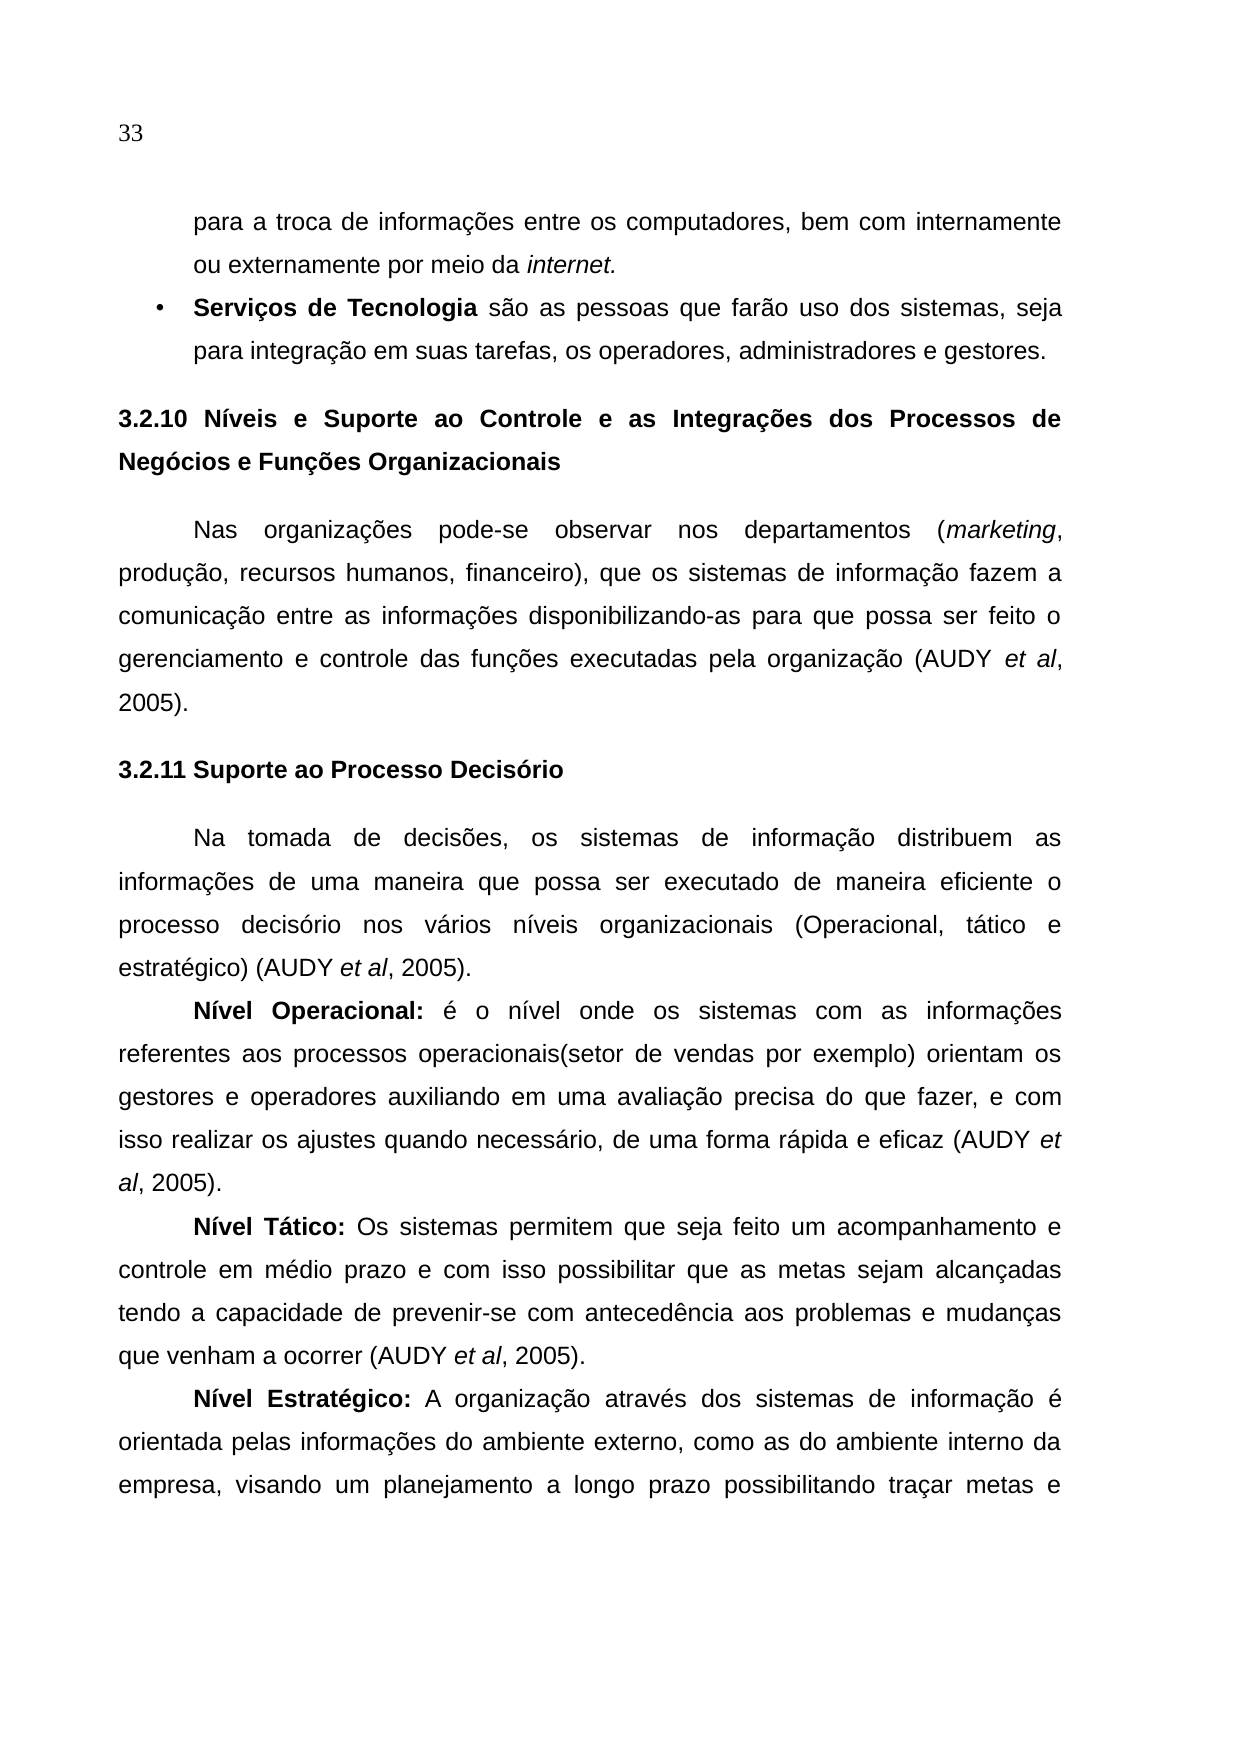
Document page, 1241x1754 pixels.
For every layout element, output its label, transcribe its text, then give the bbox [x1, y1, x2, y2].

subtitle 3.2.10 Níveis e Suporte ao Controle e as Integrações dos Processos de Negócios e Funções Organizacionais [118, 404, 1063, 476]
text Nível Tático: Os sistemas permitem que seja feito um acompanhamento e controle em médio prazo e com isso possibilitar que as metas sejam alcançadas tendo a capacidade de prevenir-se com antecedência aos problemas e mudanças que venham a ocorrer (AUDY et al, 2005). [118, 1212, 1063, 1370]
list para a troca de informações entre os computadores, bem com internamente ou externamente por meio da internet. [156, 207, 1063, 278]
text Nível Estratégico: A organização através dos sistemas de informação é orientada pelas informações do ambiente externo, como as do ambiente interno da empresa, visando um planejamento a longo prazo possibilitando traçar metas e [118, 1384, 1063, 1499]
text Nível Operacional: é o nível onde os sistemas com as informações referentes aos processos operacionais(setor de vendas por exemplo) orientam os gestores e operadores auxiliando em uma avaliação precisa do que fazer, e com isso realizar os ajustes quando necessário, de uma forma rápida e eficaz (AUDY et al, 2005). [118, 996, 1063, 1197]
list Serviços de Tecnologia são as pessoas que farão uso dos sistemas, seja para integração em suas tarefas, os operadores, administradores e gestores. [156, 293, 1063, 365]
text Na tomada de decisões, os sistemas de informação distribuem as informações de uma maneira que possa ser executado de maneira eficiente o processo decisório nos vários níveis organizacionais (Operacional, tático e estratégico) (AUDY et al, 2005). [118, 823, 1063, 982]
text Nas organizações pode-se observar nos departamentos (marketing, produção, recursos humanos, financeiro), que os sistemas de informação fazem a comunicação entre as informações disponibilizando-as para que possa ser feito o gerenciamento e controle das funções executadas pela organização (AUDY et al, 2005). [118, 515, 1063, 716]
subtitle 3.2.11 Suporte ao Processo Decisório [118, 756, 1063, 784]
